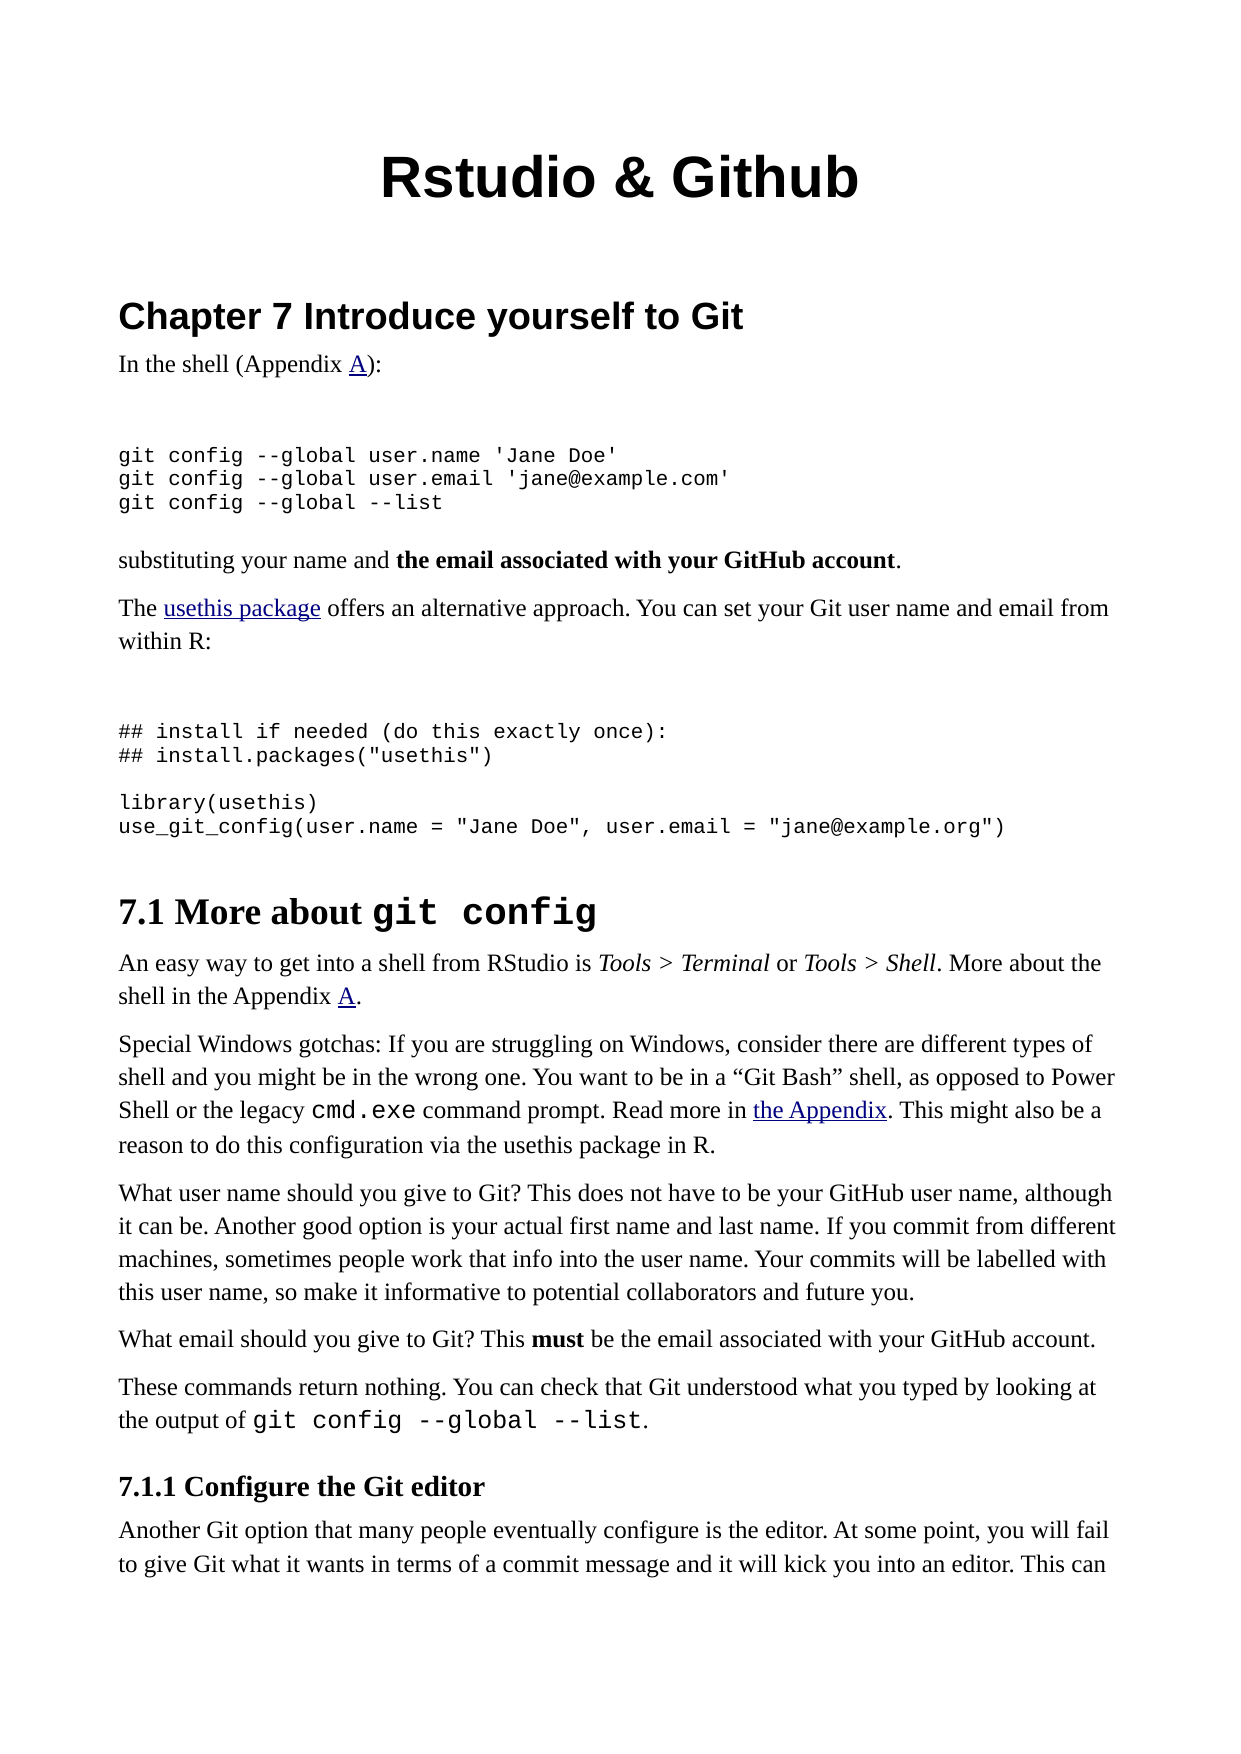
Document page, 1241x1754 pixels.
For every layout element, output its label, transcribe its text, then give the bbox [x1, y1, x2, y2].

text git config --global user.email 'jane@example.com' [118, 468, 1122, 492]
text Another Git option that many people eventually configure is the editor. At some point, you will fail to give Git what it wants in terms of a commit message and it will kick you into an editor. This can [118, 1516, 1122, 1577]
text An easy way to get into a shell from RStudio is Tools > Terminal or Tools > Shell. More about the shell in the Appendix A. [118, 948, 1122, 1010]
text git config --global --list [118, 492, 1122, 516]
text In the shell (Appendix A): [118, 349, 1122, 378]
text ## install.packages("usethis") [118, 745, 1122, 768]
text git config --global user.name 'Jane Doe' [118, 445, 1122, 468]
text ## install if needed (do this exactly once): [118, 721, 1122, 745]
subtitle 7.1.1 Configure the Git editor [118, 1469, 1122, 1503]
text library(usethis) [118, 792, 1122, 816]
text Special Windows gotchas: If you are struggling on Windows, consider there are different types of shell and you might be in the wrong one. You want to be in a “Git Bash” shell, as opposed to Power Shell or the legacy cmd.exe command prompt. Read more in the Appendix. This might also be a reason to do this configuration via the usethis package in R. [118, 1029, 1122, 1159]
text What email should you give to Git? This must be the email associated with your GitHub account. [118, 1324, 1122, 1353]
text What user name should you give to Git? This does not have to be your GitHub user name, although it can be. Another good option is your actual first name and last name. If you commit from different machines, sometimes people work that info into the user name. Your commits will be labelled with this user name, so make it informative to potential collaborators and future you. [118, 1178, 1122, 1306]
subtitle 7.1 More about git config [118, 889, 1122, 936]
text The usethis package offers an alternative approach. You can set your Git user name and email from within R: [118, 593, 1122, 654]
text substituting your name and the email associated with your GitHub account. [118, 545, 1122, 574]
subtitle Chapter 7 Introduce yourself to Git [118, 293, 1122, 337]
text use_git_config(user.name = "Jane Doe", user.email = "jane@example.org") [118, 816, 1122, 839]
text These commands return nothing. You can check that Git understood what you typed by looking at the output of git config --global --list. [118, 1372, 1122, 1436]
